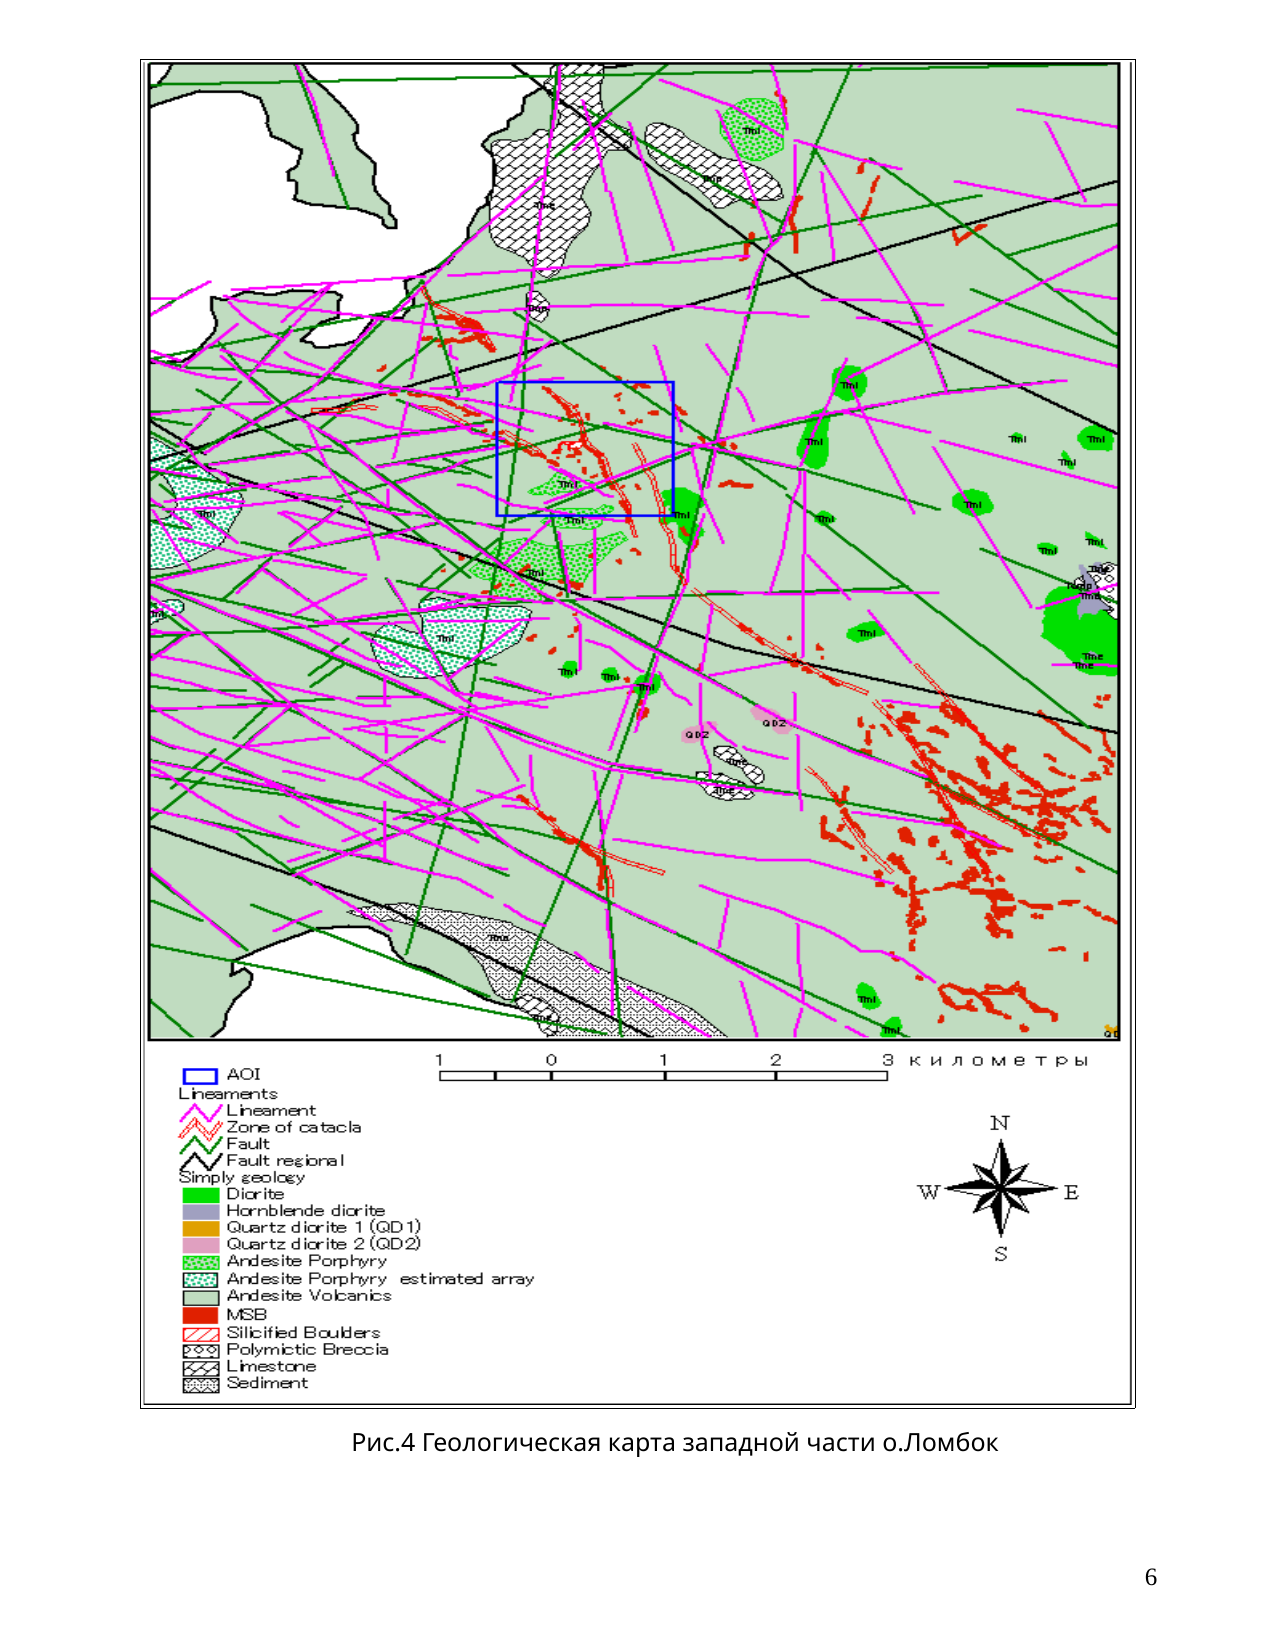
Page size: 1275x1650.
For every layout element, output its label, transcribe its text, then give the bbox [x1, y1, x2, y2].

picture [143, 62, 1132, 1405]
text Рис.4 Геологическая карта западной части о.Ломбок [118, 59, 1157, 1459]
